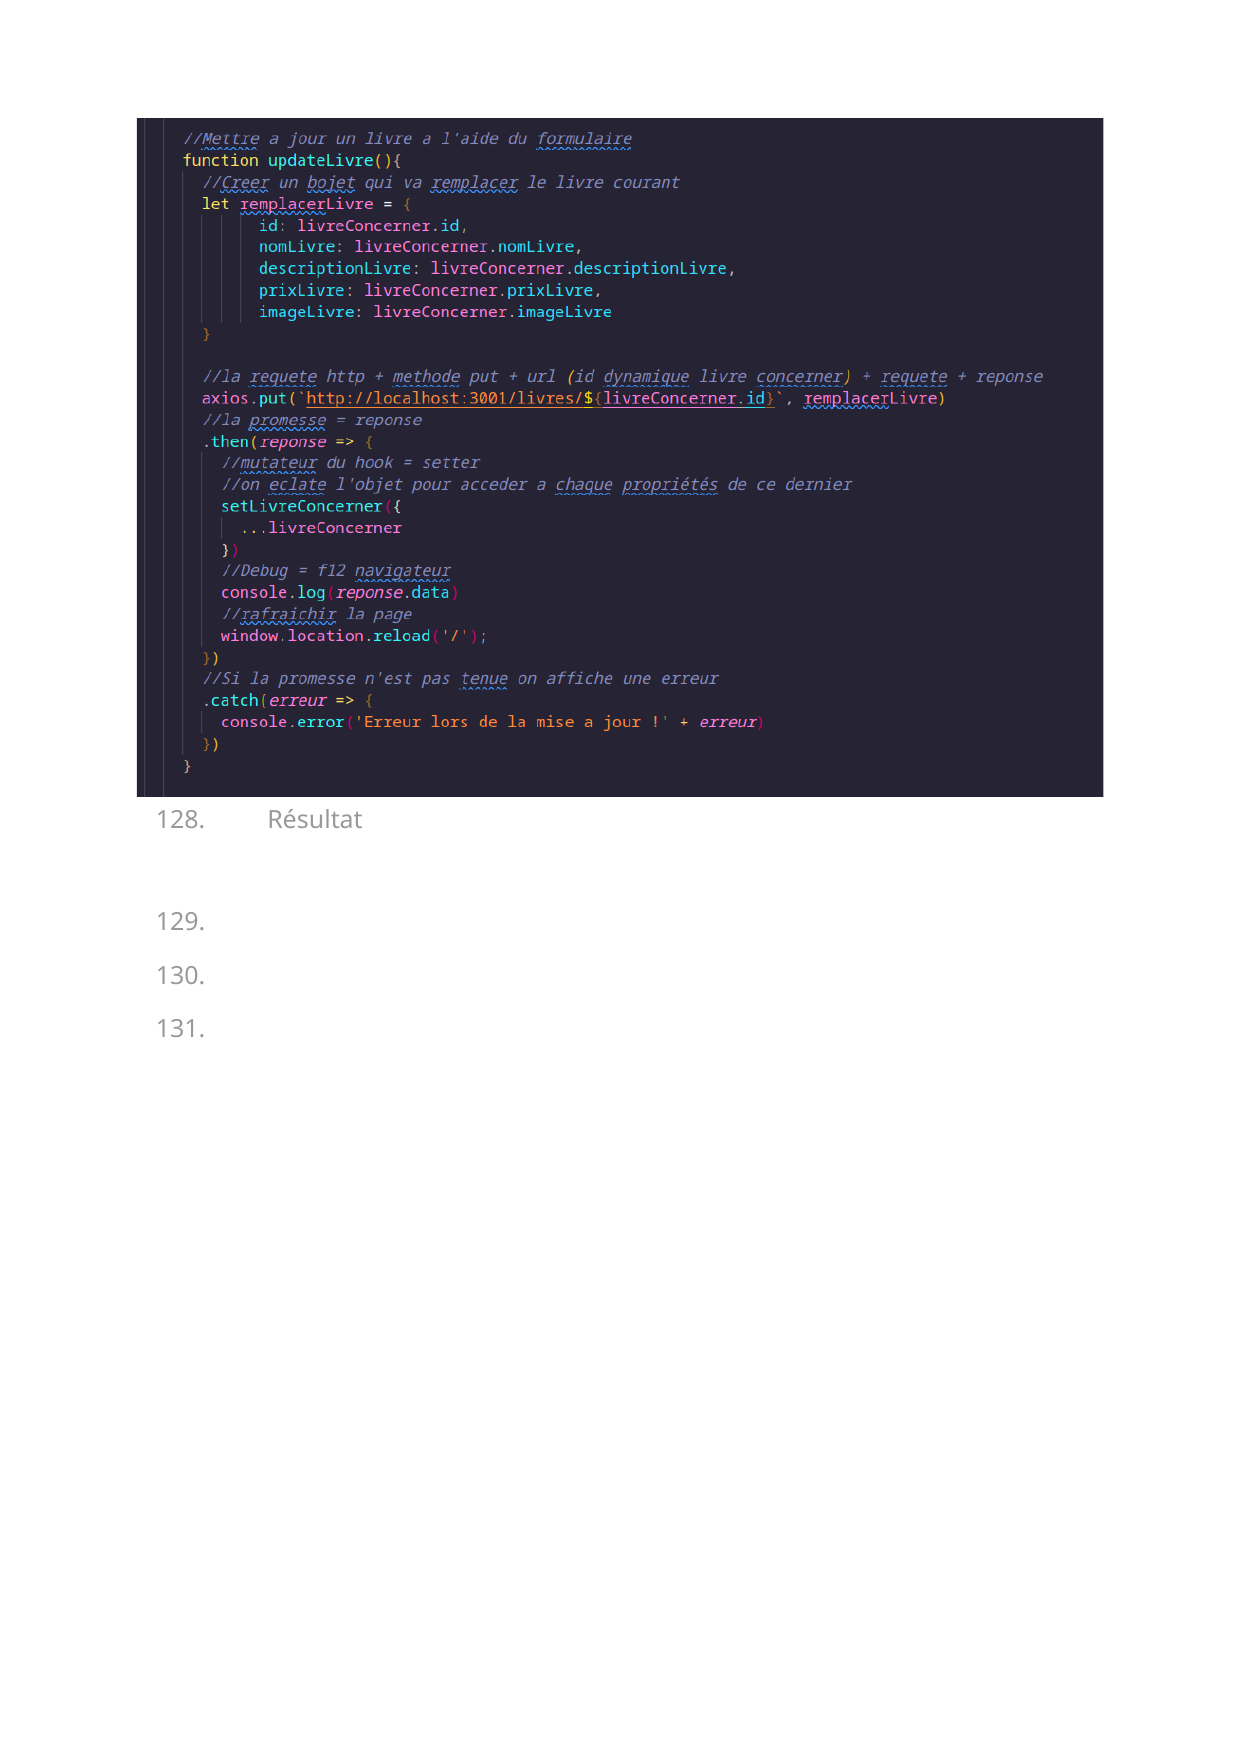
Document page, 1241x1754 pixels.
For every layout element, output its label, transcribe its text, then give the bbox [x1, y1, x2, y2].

picture [136, 118, 1104, 797]
list Résultat [156, 118, 1122, 836]
